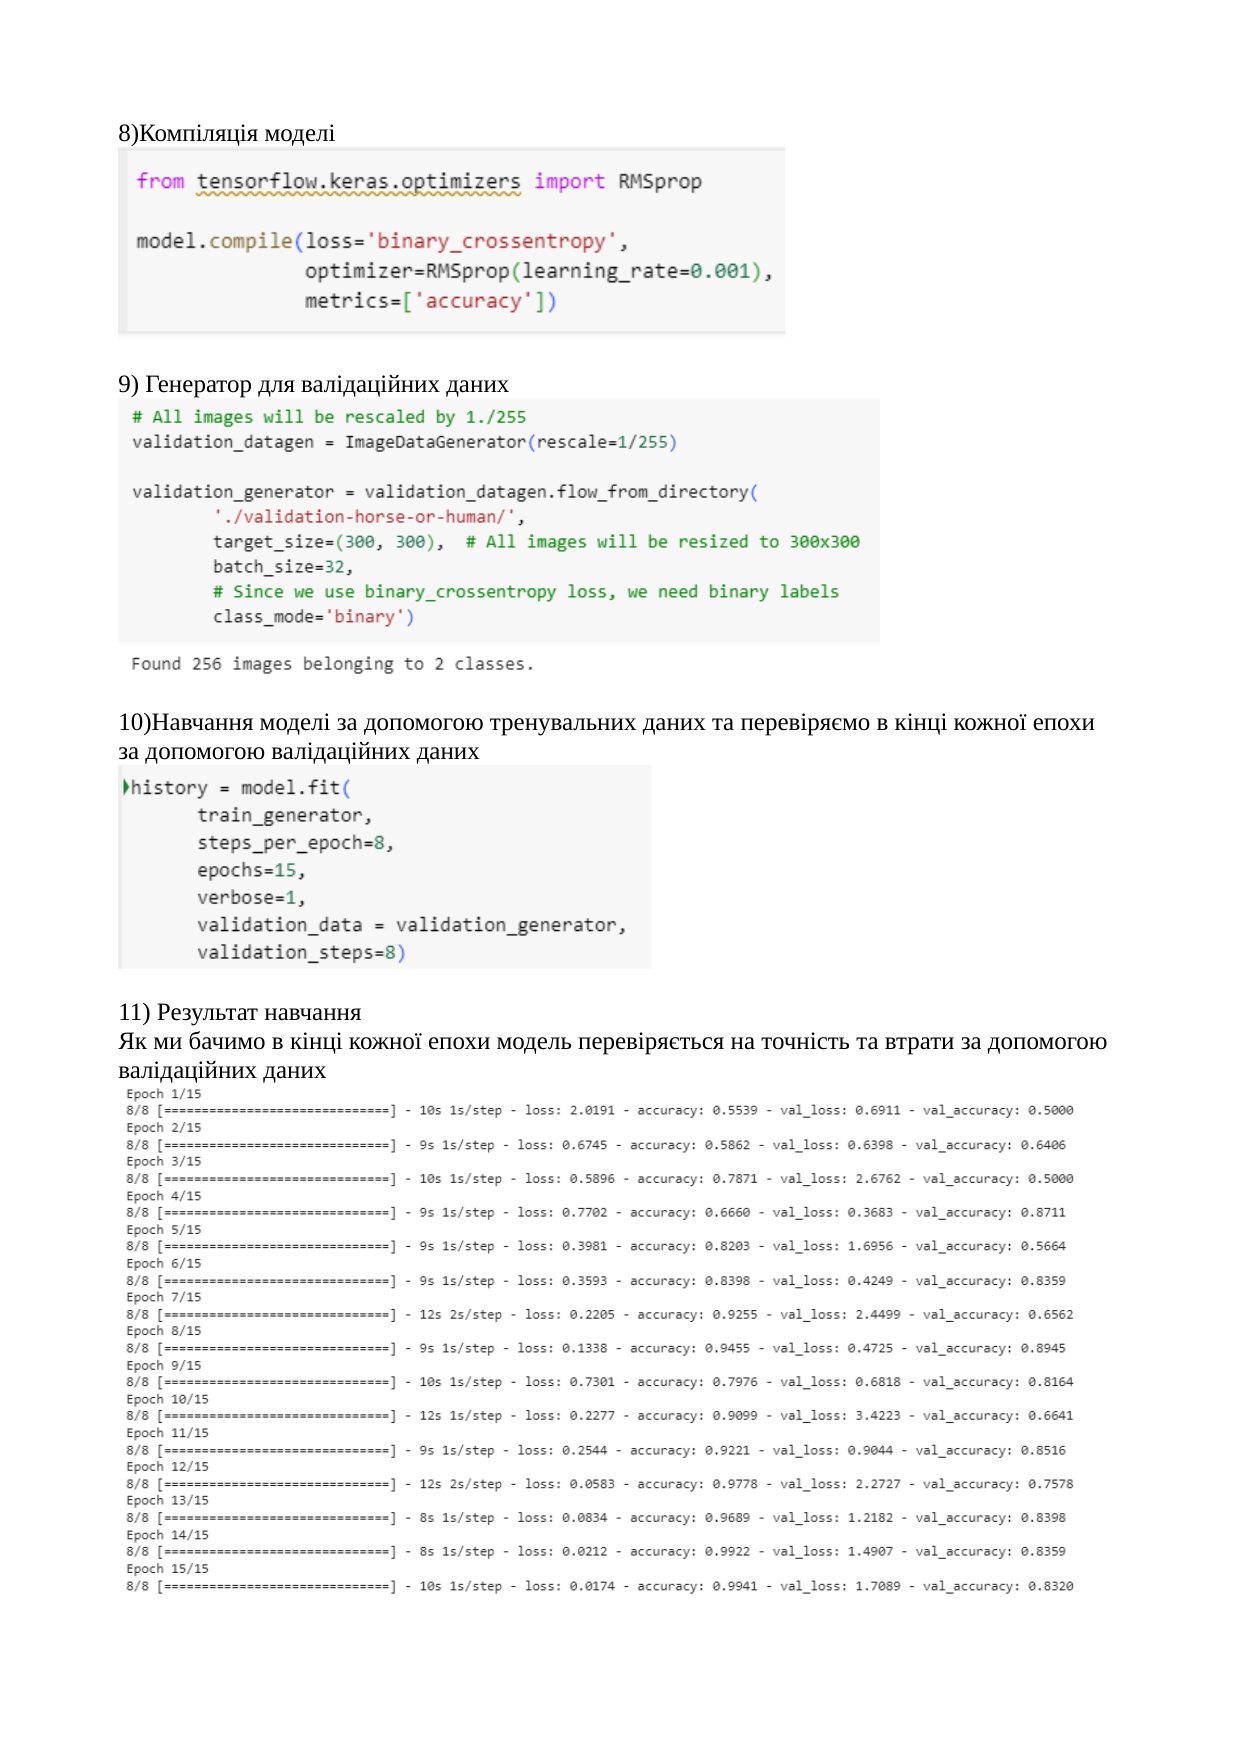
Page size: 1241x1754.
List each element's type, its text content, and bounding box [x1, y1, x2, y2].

picture [118, 765, 652, 969]
picture [118, 1083, 1085, 1598]
text 11) Результат навчання [118, 997, 1122, 1026]
picture [118, 146, 786, 341]
text 9) Генератор для валідаційних даних [118, 369, 1122, 398]
text 10)Навчання моделі за допомогою тренувальних даних та перевіряємо в кінці кожної епохи за допомогою валідаційних даних [118, 707, 1122, 765]
text Як ми бачимо в кінці кожної епохи модель перевіряється на точність та втрати за допомогою валідаційних даних [118, 1026, 1122, 1083]
text 8)Компіляція моделі [118, 118, 1122, 147]
picture [118, 398, 880, 679]
